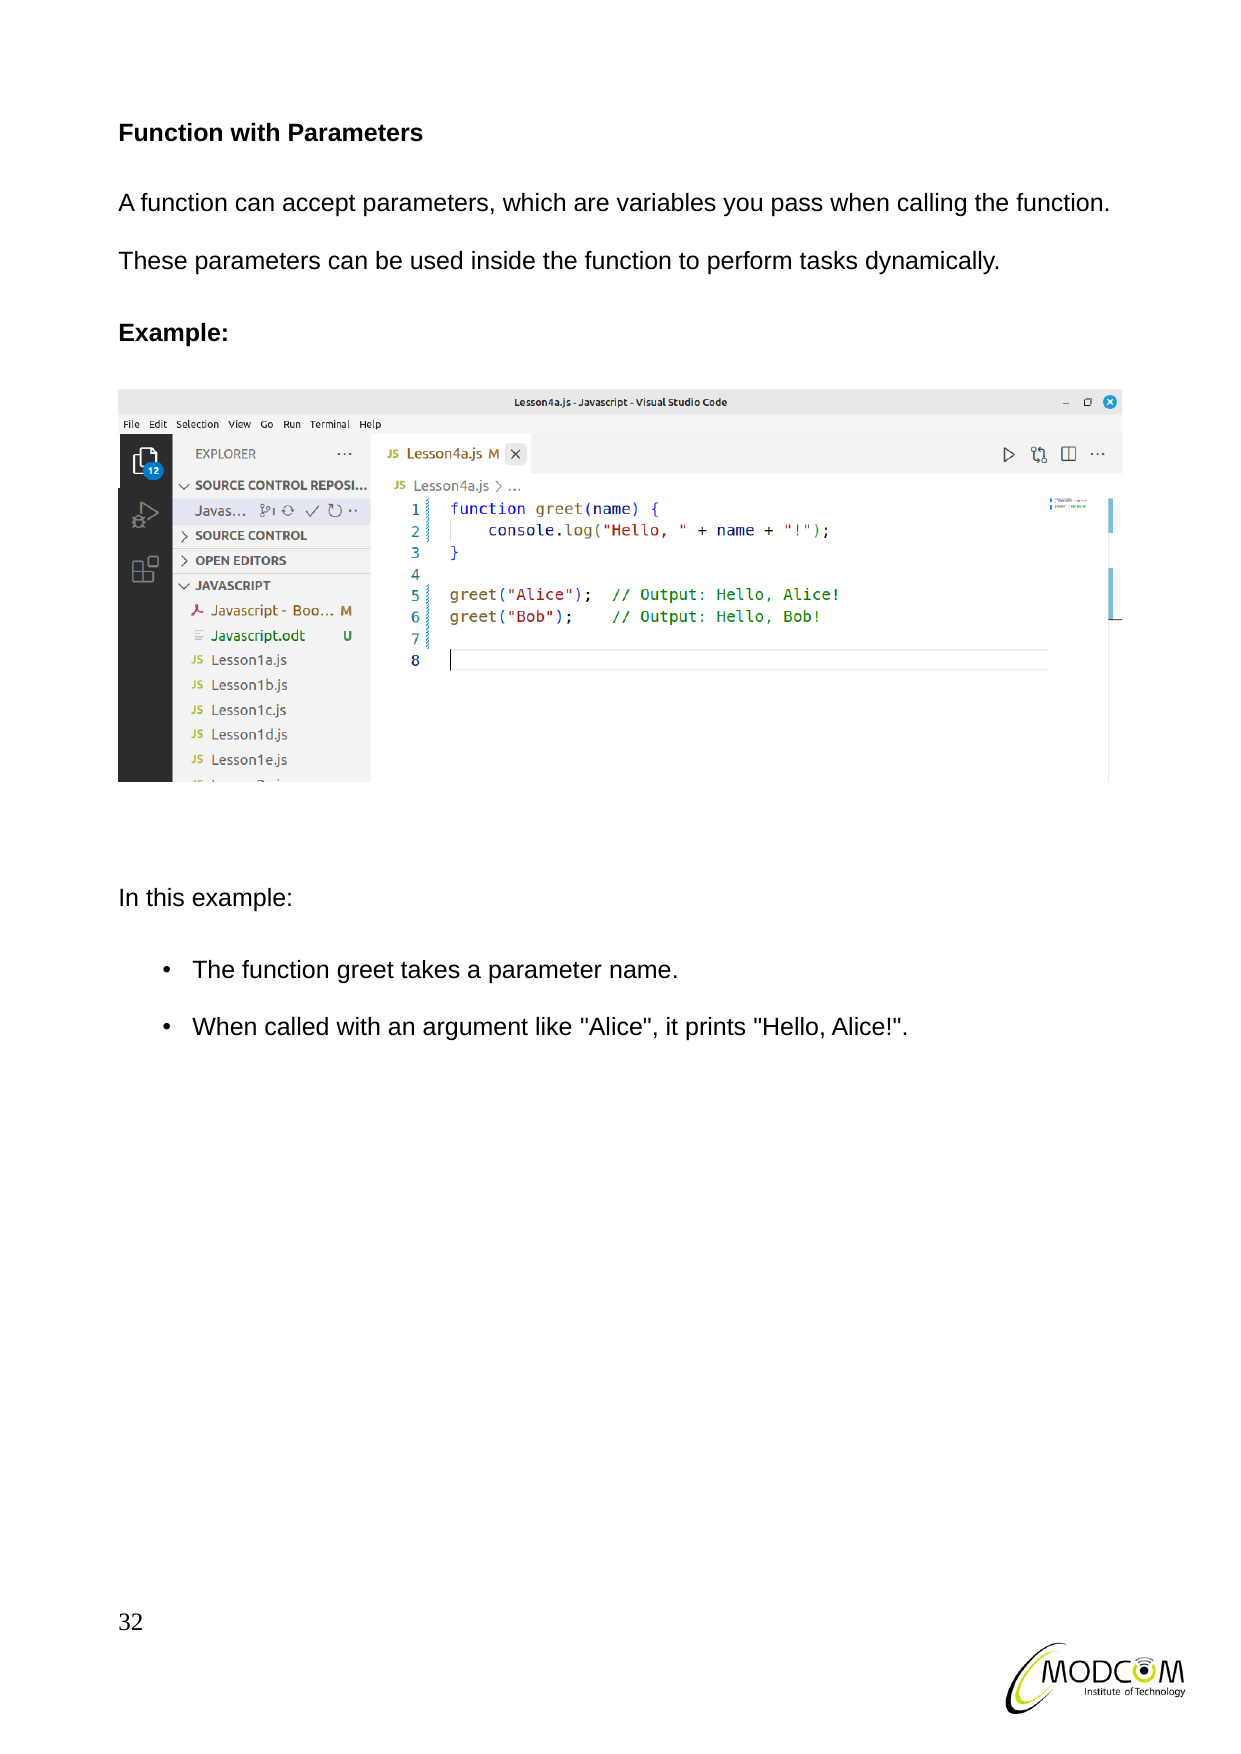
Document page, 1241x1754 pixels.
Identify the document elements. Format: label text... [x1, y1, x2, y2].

text In this example: [118, 883, 1122, 911]
list The function greet takes a parameter name. [162, 955, 1122, 983]
subtitle Function with Parameters [118, 118, 1122, 147]
list When called with an argument like "Alice", it prints "Hello, Alice!". [162, 1012, 1122, 1041]
text Example: [118, 318, 1122, 346]
picture [997, 1626, 1191, 1718]
text A function can accept parameters, which are variables you pass when calling the function. These parameters can be used inside the function to perform tasks dynamically. [118, 188, 1122, 274]
